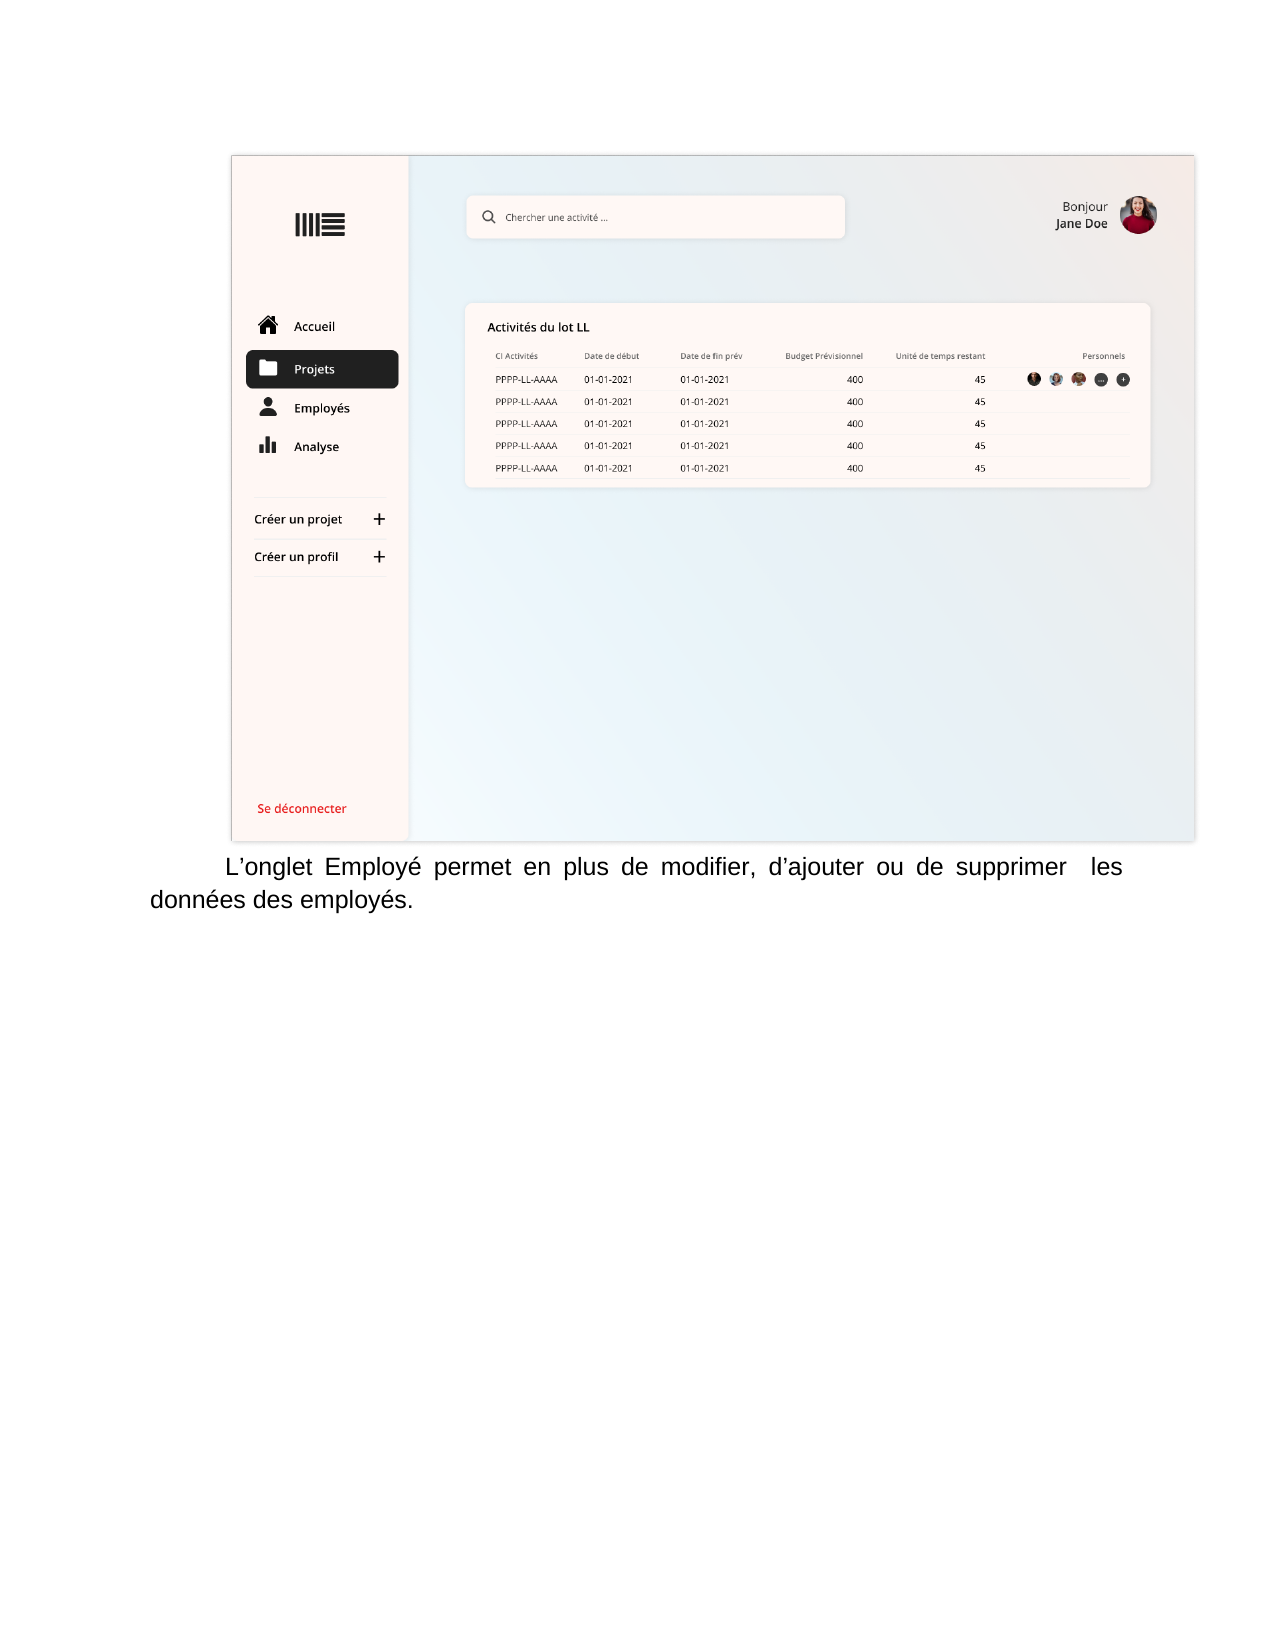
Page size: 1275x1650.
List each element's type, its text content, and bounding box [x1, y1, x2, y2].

picture [225, 150, 1200, 848]
text L’onglet Employé permet en plus de modifier, d’ajouter ou de supprimer les données des employés. [150, 852, 1125, 914]
